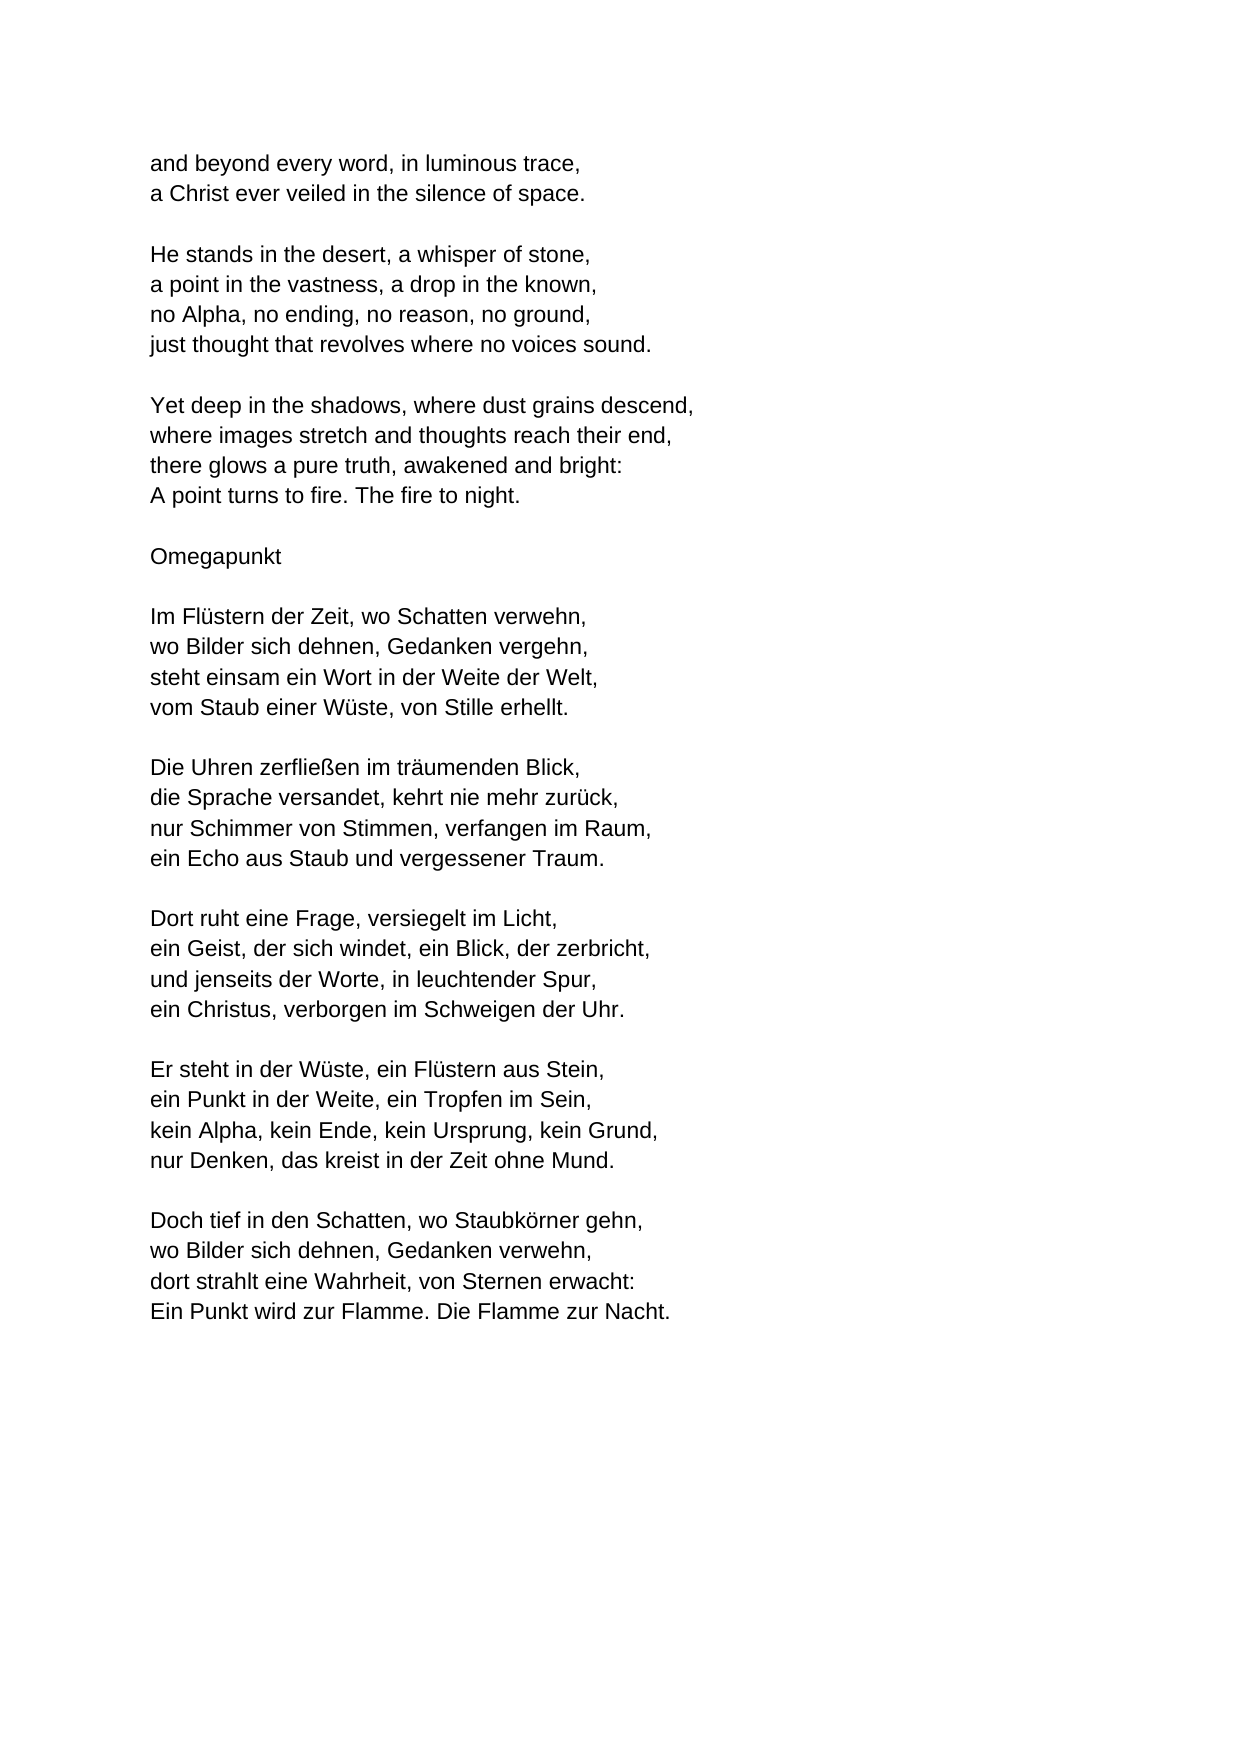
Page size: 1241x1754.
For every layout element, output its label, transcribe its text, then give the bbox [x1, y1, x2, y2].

text ein Punkt in der Weite, ein Tropfen im Sein, [150, 1086, 1090, 1113]
text und jenseits der Worte, in leuchtender Spur, [150, 966, 1090, 992]
text there glows a pure truth, awakened and bright: [150, 452, 1090, 478]
text Er steht in der Wüste, ein Flüstern aus Stein, [150, 1056, 1090, 1083]
text Dort ruht eine Frage, versiegelt im Licht, [150, 905, 1090, 932]
text dort strahlt eine Wahrheit, von Sternen erwacht: [150, 1268, 1090, 1294]
text a Christ ever veiled in the silence of space. [150, 180, 1090, 207]
text no Alpha, no ending, no reason, no ground, [150, 301, 1090, 327]
text ein Christus, verborgen im Schweigen der Uhr. [150, 996, 1090, 1022]
text Yet deep in the shadows, where dust grains descend, [150, 392, 1090, 418]
text Im Flüstern der Zeit, wo Schatten verwehn, [150, 603, 1090, 629]
text nur Schimmer von Stimmen, verfangen im Raum, [150, 814, 1090, 841]
text Ein Punkt wird zur Flamme. Die Flamme zur Nacht. [150, 1298, 1090, 1324]
text kein Alpha, kein Ende, kein Ursprung, kein Grund, [150, 1117, 1090, 1143]
text Doch tief in den Schatten, wo Staubkörner gehn, [150, 1207, 1090, 1234]
text Omegapunkt [150, 543, 1090, 569]
text vom Staub einer Wüste, von Stille erhellt. [150, 694, 1090, 720]
text He stands in the desert, a whisper of stone, [150, 241, 1090, 267]
text ein Geist, der sich windet, ein Blick, der zerbricht, [150, 935, 1090, 962]
text and beyond every word, in luminous trace, [150, 150, 1090, 176]
text a point in the vastness, a drop in the known, [150, 271, 1090, 297]
text wo Bilder sich dehnen, Gedanken vergehn, [150, 633, 1090, 660]
text die Sprache versandet, kehrt nie mehr zurück, [150, 784, 1090, 811]
text where images stretch and thoughts reach their end, [150, 422, 1090, 448]
text steht einsam ein Wort in der Weite der Welt, [150, 663, 1090, 690]
text nur Denken, das kreist in der Zeit ohne Mund. [150, 1147, 1090, 1173]
text A point turns to fire. The fire to night. [150, 482, 1090, 509]
text Die Uhren zerfließen im träumenden Blick, [150, 754, 1090, 781]
text just thought that revolves where no voices sound. [150, 331, 1090, 358]
text ein Echo aus Staub und vergessener Traum. [150, 845, 1090, 871]
text wo Bilder sich dehnen, Gedanken verwehn, [150, 1237, 1090, 1264]
